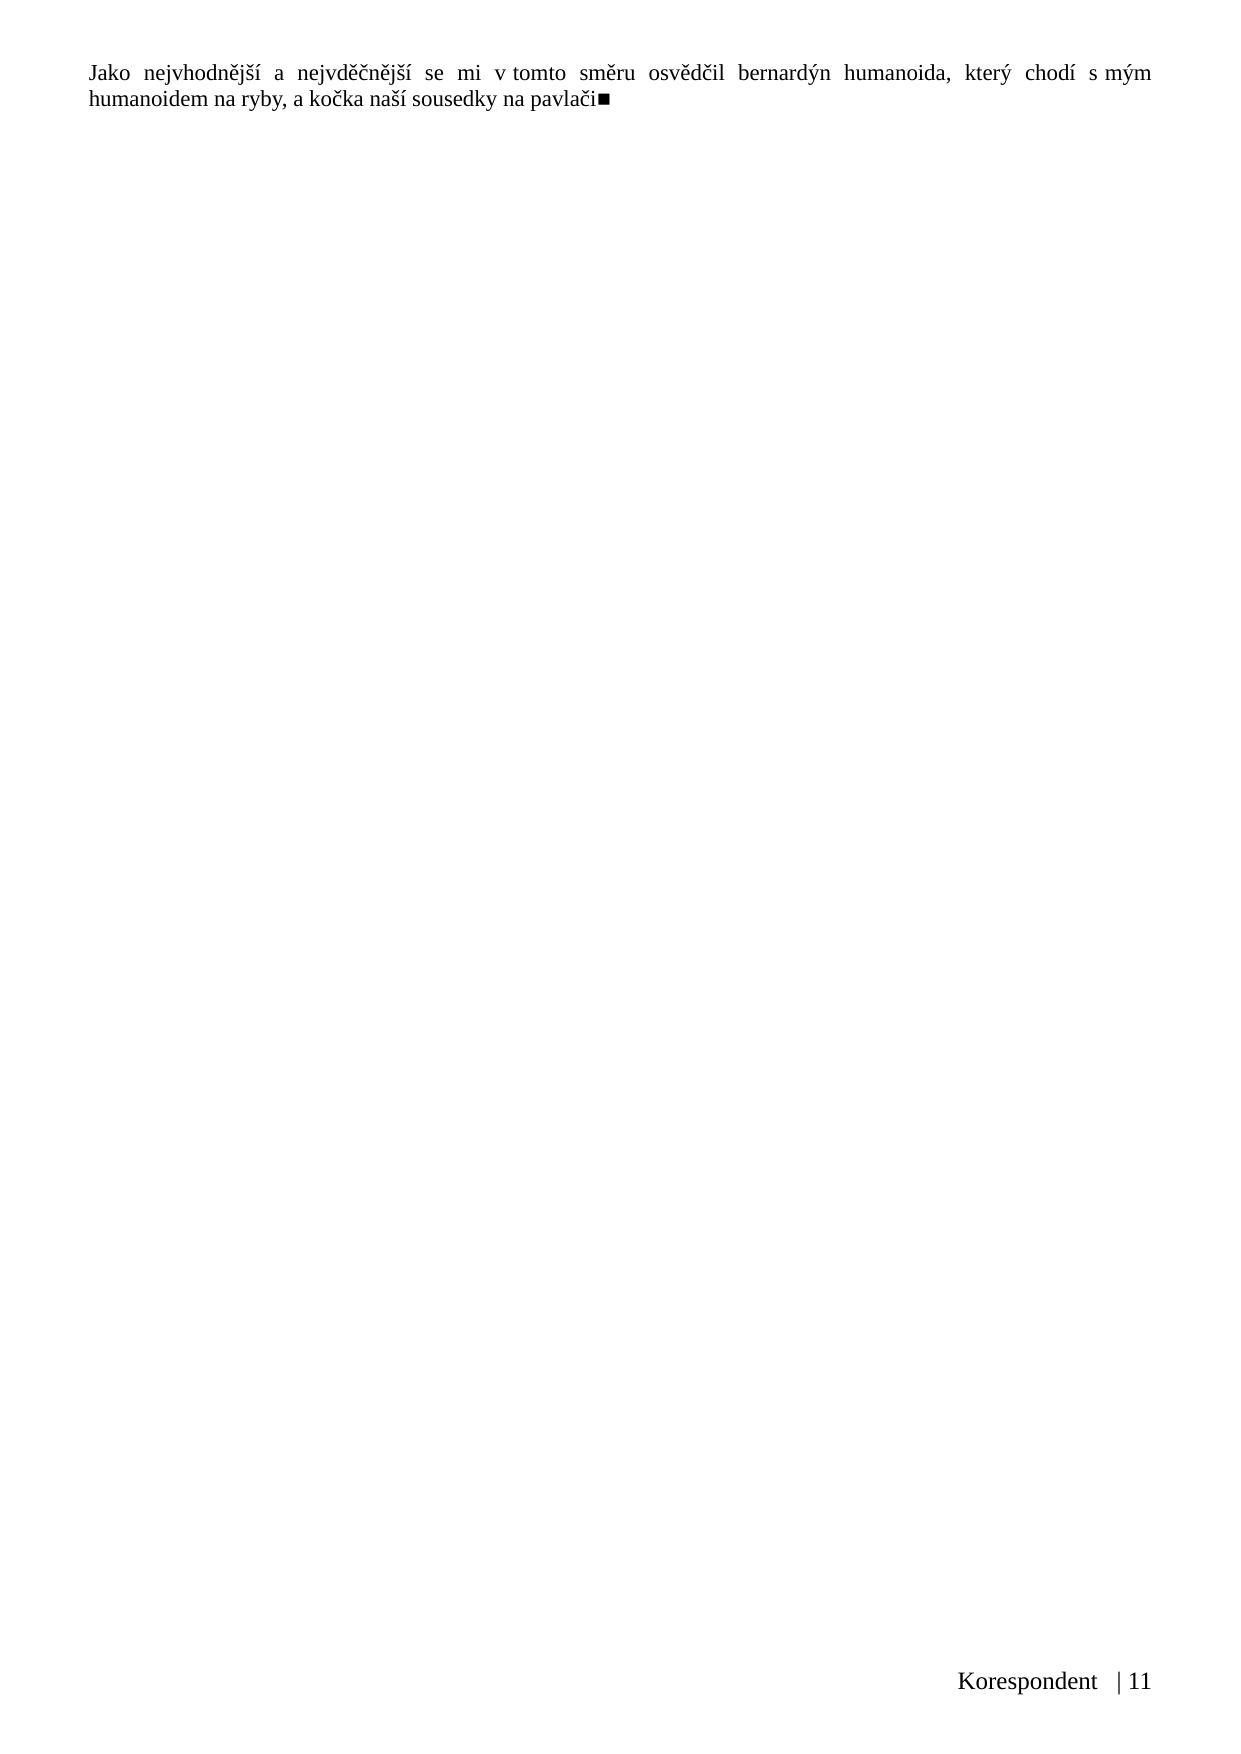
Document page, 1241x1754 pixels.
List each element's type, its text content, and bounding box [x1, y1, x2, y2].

text Jako nejvhodnější a nejvděčnější se mi v tomto směru osvědčil bernardýn humanoida, který chodí s mým humanoidem na ryby, a kočka naší sousedky na pavlači■ [88, 59, 1152, 112]
